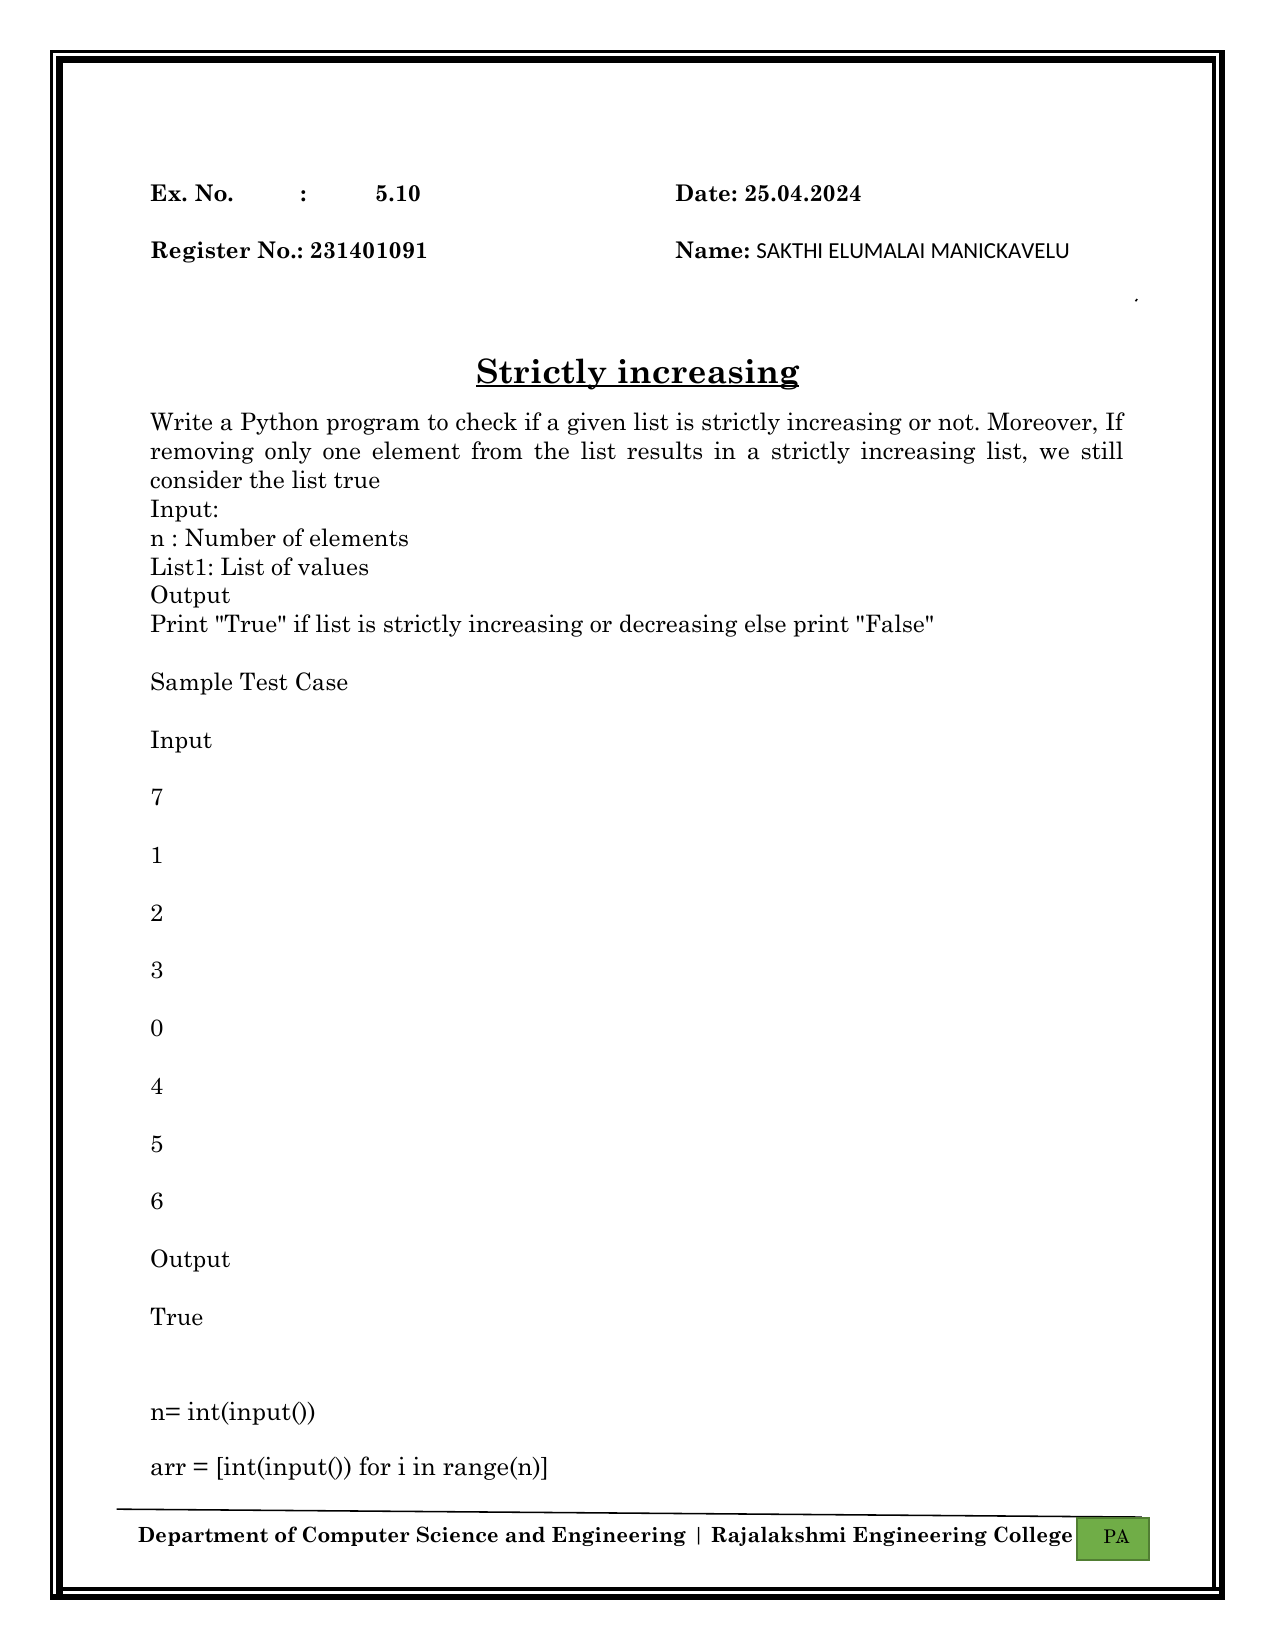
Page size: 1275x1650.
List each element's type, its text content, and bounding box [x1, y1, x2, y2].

text 1 [150, 840, 1125, 869]
text Strictly increasing [150, 350, 1125, 390]
text Output [150, 580, 1125, 609]
text 0 [150, 1013, 1125, 1042]
text True [150, 1301, 1125, 1330]
text Write a Python program to check if a given list is strictly increasing or not. Moreover, If removing only one element from the list results in a strictly increasing list, we still consider the list true [150, 407, 1125, 493]
text Sample Test Case [150, 667, 1125, 696]
text Input: [150, 493, 1125, 522]
text Register No.: 231401091 Name: SAKTHI ELUMALAI MANICKAVELU [150, 236, 1125, 264]
text Input [150, 724, 1125, 753]
text n= int(input()) [150, 1395, 1125, 1426]
text Output [150, 1244, 1125, 1273]
text 2 [150, 897, 1125, 926]
text List1: List of values [150, 551, 1125, 580]
text 6 [150, 1186, 1125, 1215]
text 7 [150, 782, 1125, 811]
text Print "True" if list is strictly increasing or decreasing else print "False" [150, 609, 1125, 638]
text n : Number of elements [150, 522, 1125, 551]
text 4 [150, 1071, 1125, 1099]
text arr = [int(input()) for i in range(n)] [150, 1451, 1125, 1481]
text 3 [150, 955, 1125, 984]
text Ex. No. : 5.10 Date: 25.04.2024 [150, 179, 1125, 207]
text 5 [150, 1128, 1125, 1157]
